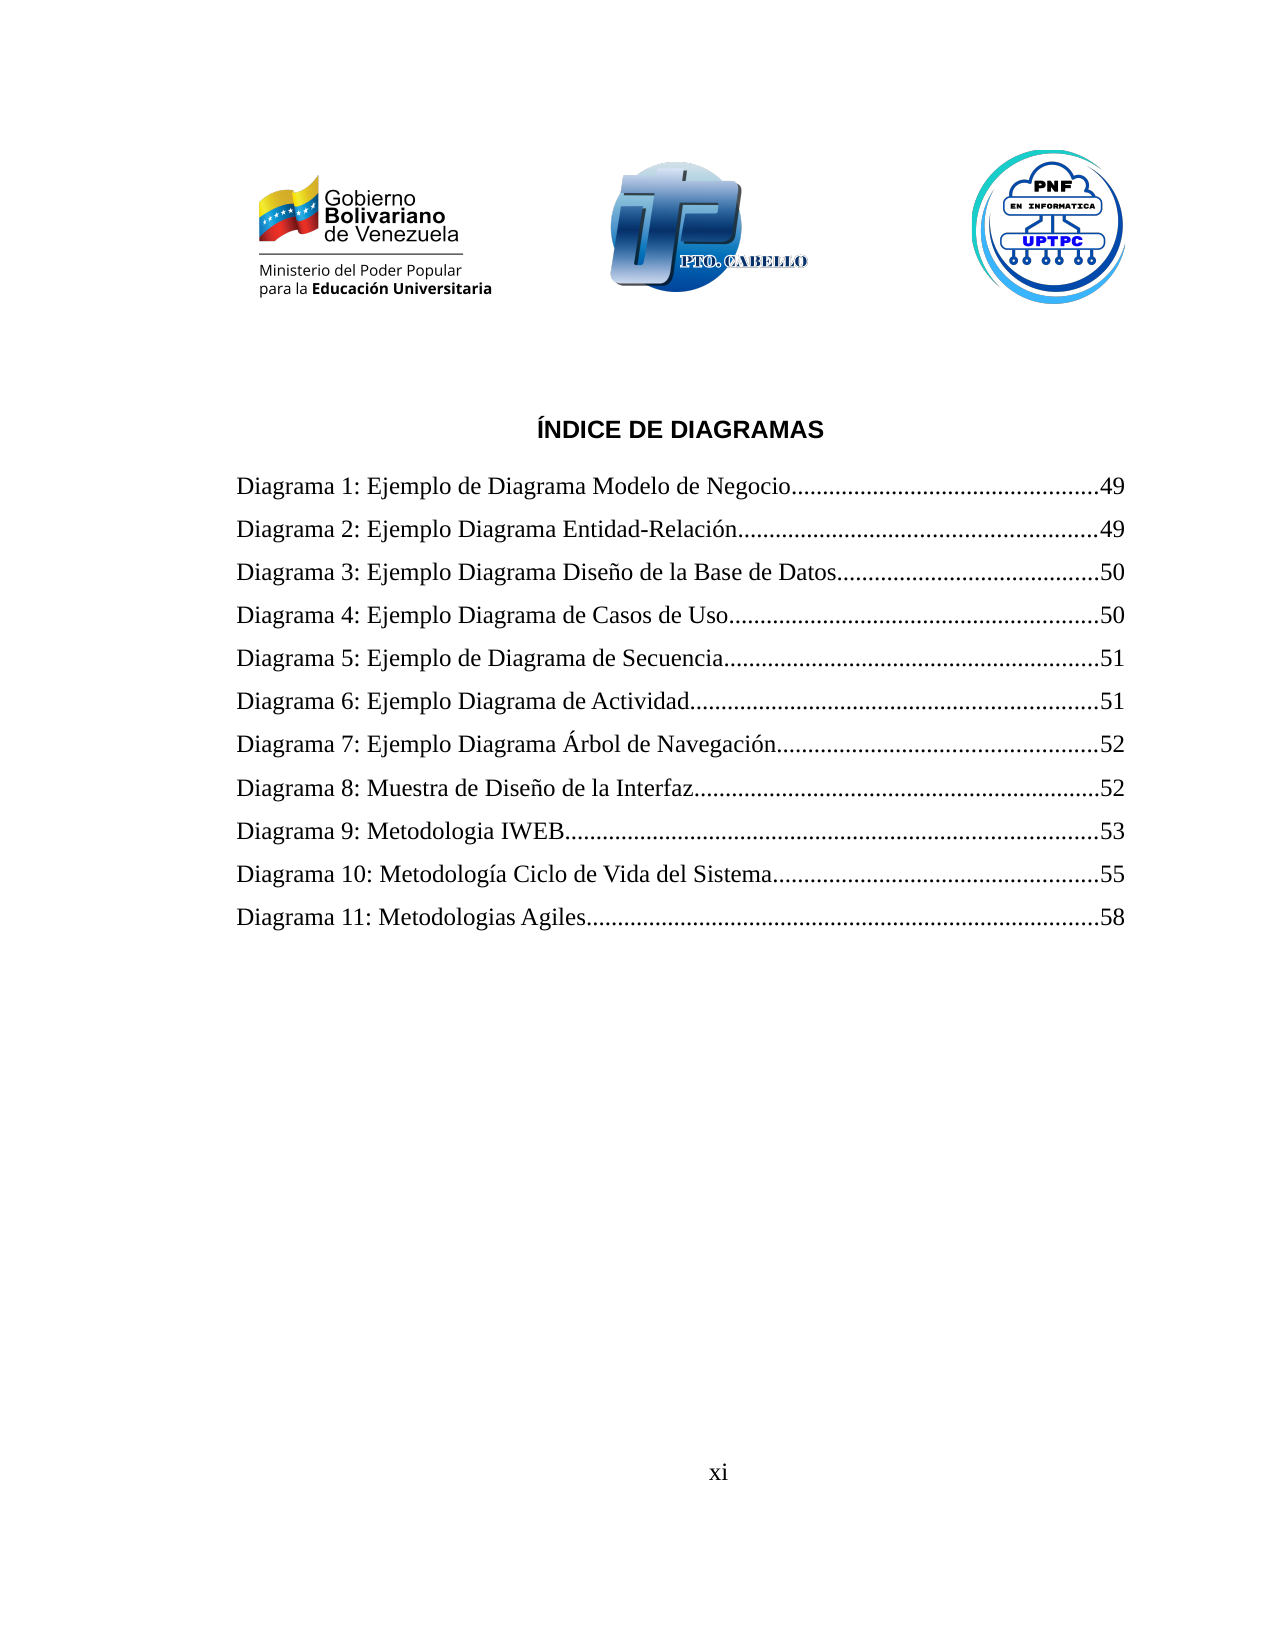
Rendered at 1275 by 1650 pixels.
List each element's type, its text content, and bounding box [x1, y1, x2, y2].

text Diagrama 10: Metodología Ciclo de Vida del Sistema 55 [236, 859, 1125, 888]
text Diagrama 8: Muestra de Diseño de la Interfaz 52 [236, 773, 1125, 801]
text Diagrama 6: Ejemplo Diagrama de Actividad 51 [236, 686, 1125, 715]
picture [605, 151, 810, 303]
picture [971, 150, 1125, 304]
text Diagrama 4: Ejemplo Diagrama de Casos de Uso 50 [236, 600, 1125, 629]
subtitle ÍNDICE DE DIAGRAMAS [236, 415, 1125, 444]
text Diagrama 9: Metodologia IWEB 53 [236, 816, 1125, 844]
picture [236, 158, 510, 310]
text Diagrama 2: Ejemplo Diagrama Entidad-Relación 49 [236, 514, 1125, 543]
text Diagrama 1: Ejemplo de Diagrama Modelo de Negocio 49 [236, 471, 1125, 499]
text Diagrama 5: Ejemplo de Diagrama de Secuencia 51 [236, 643, 1125, 672]
text Diagrama 3: Ejemplo Diagrama Diseño de la Base de Datos 50 [236, 557, 1125, 586]
text Diagrama 7: Ejemplo Diagrama Árbol de Navegación 52 [236, 729, 1125, 758]
text Diagrama 11: Metodologias Agiles 58 [236, 902, 1125, 931]
